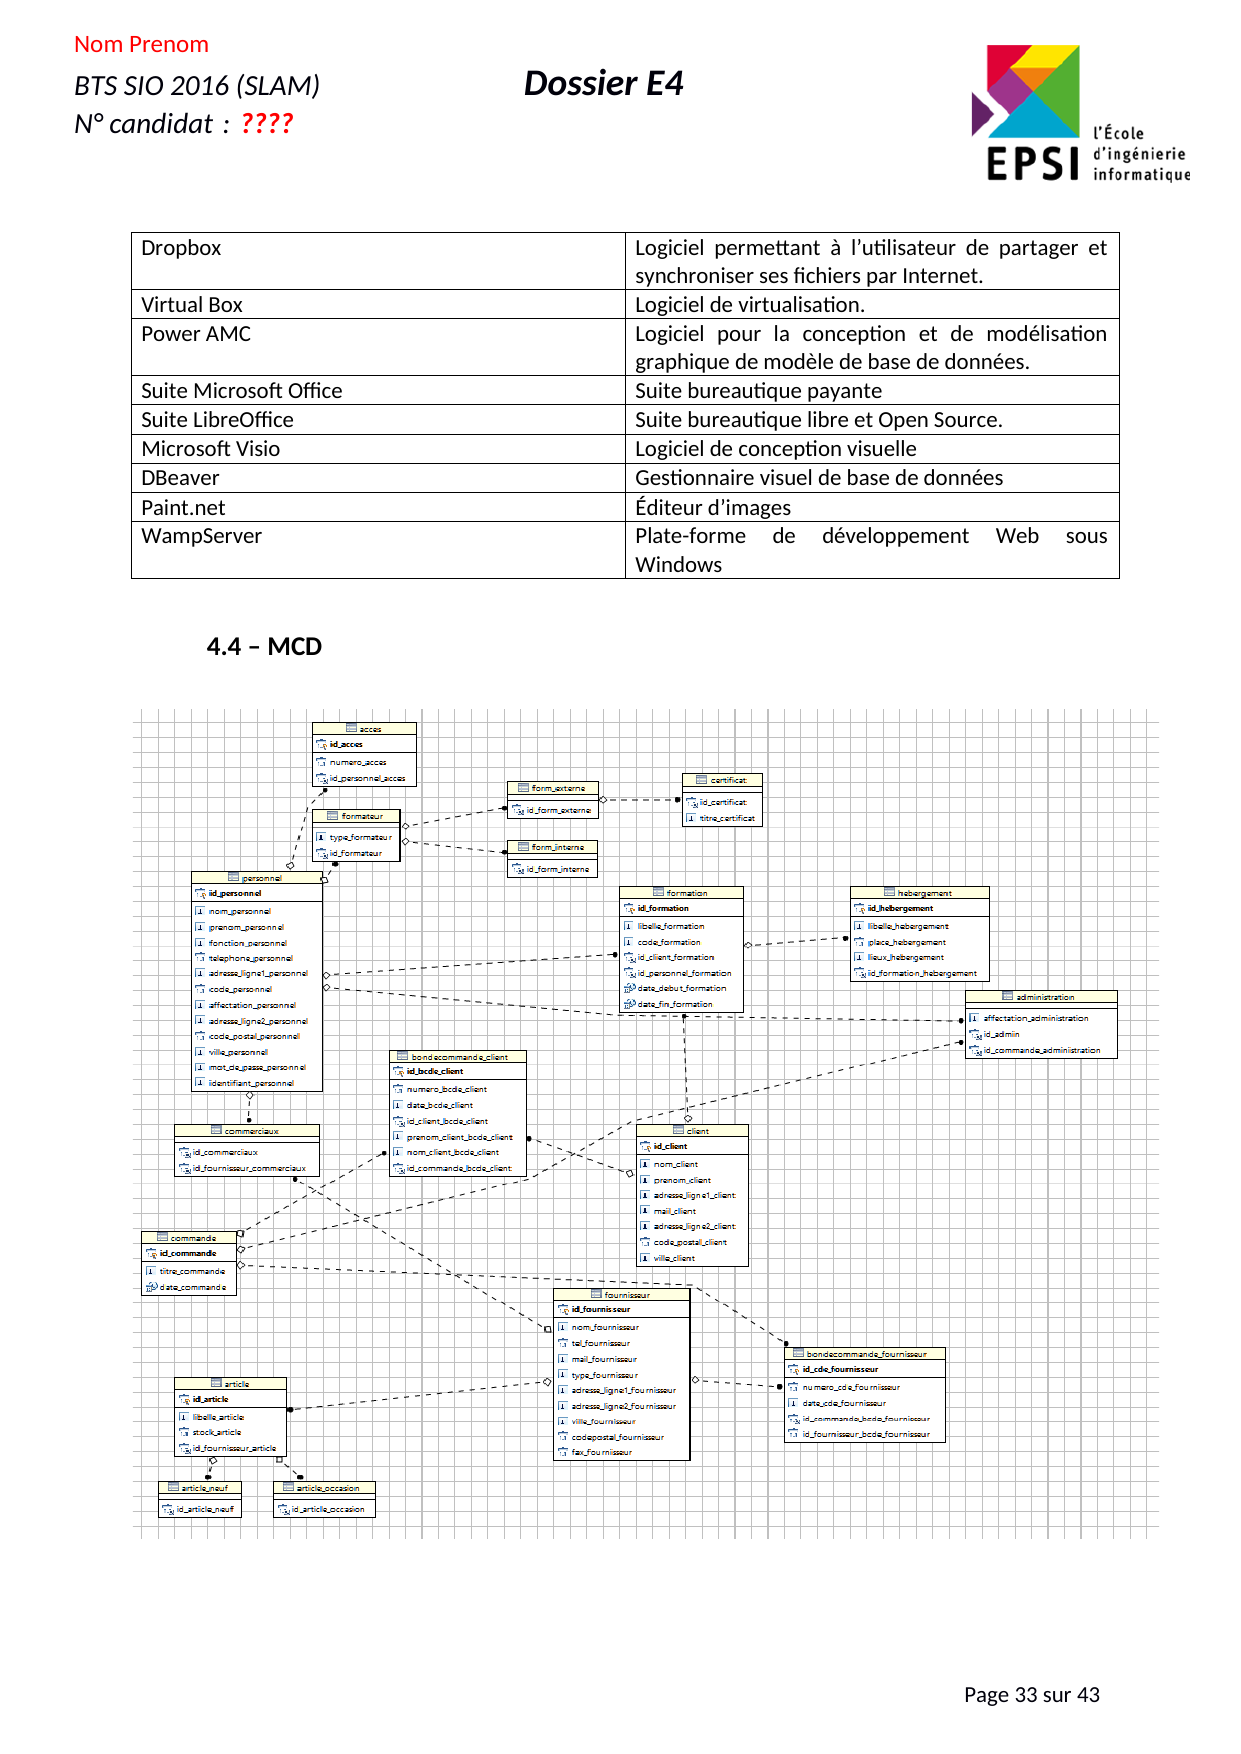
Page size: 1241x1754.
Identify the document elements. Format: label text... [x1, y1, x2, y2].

table_cell Virtual Box [132, 290, 625, 318]
table_cell Gestionnaire visuel de base de données [626, 464, 1119, 492]
table_cell Logiciel pour la conception et de modélisation graphique de modèle de base de données. [626, 319, 1119, 375]
table_cell DBeaver [132, 464, 625, 492]
table_cell Microsoft Visio [132, 435, 625, 462]
table_cell Logiciel de virtualisation. [626, 290, 1119, 318]
table_cell Paint.net [132, 493, 625, 521]
table_cell Suite bureautique payante [626, 376, 1119, 404]
table_cell Logiciel permettant à l’utilisateur de partager et synchroniser ses fichiers par Internet. [626, 233, 1119, 289]
table_cell Suite bureautique libre et Open Source. [626, 405, 1119, 433]
table_cell Power AMC [132, 319, 625, 375]
table_cell Logiciel de conception visuelle [626, 435, 1119, 462]
table_cell Suite LibreOffice [132, 405, 625, 433]
table_cell Plate-forme de développement Web sous Windows [626, 522, 1119, 578]
table_cell Éditeur d’images [626, 493, 1119, 521]
subtitle 4.4 – MCD [133, 629, 1122, 662]
table_cell WampServer [132, 522, 625, 578]
table_cell Dropbox [132, 233, 625, 289]
table_cell Suite Microsoft Office [132, 376, 625, 404]
